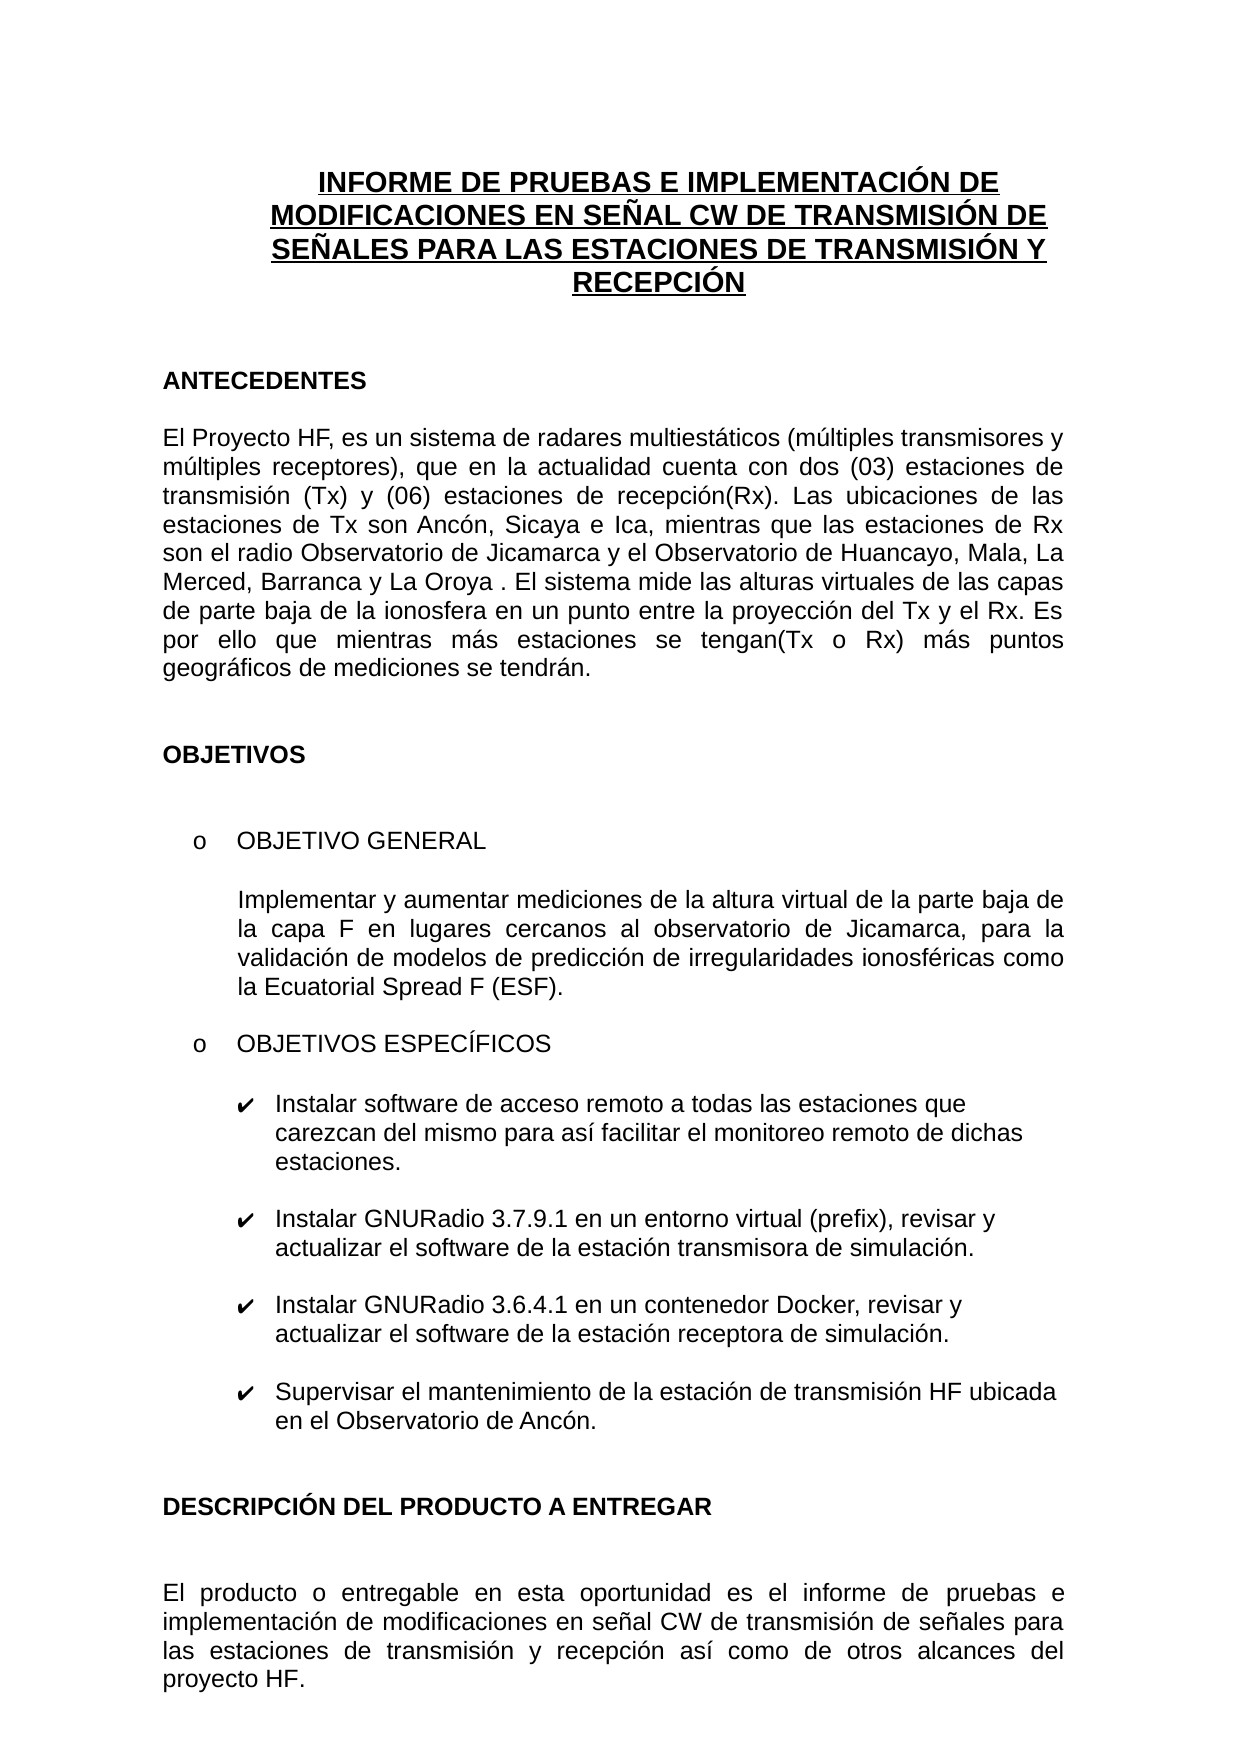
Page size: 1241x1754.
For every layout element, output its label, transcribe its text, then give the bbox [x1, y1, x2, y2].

list OBJETIVO GENERAL [192, 826, 1065, 857]
list INFORME DE PRUEBAS E IMPLEMENTACIÓN DE MODIFICACIONES EN SEÑAL CW DE TRANSMISIÓN DE SEÑALES PARA LAS ESTACIONES DE TRANSMISIÓN Y RECEPCIÓN [215, 164, 1065, 299]
list Instalar GNURadio 3.7.9.1 en un entorno virtual (prefix), revisar y actualizar el software de la estación transmisora de simulación. [237, 1204, 1065, 1262]
list Supervisar el mantenimiento de la estación de transmisión HF ubicada en el Observatorio de Ancón. [237, 1377, 1065, 1434]
list Instalar software de acceso remoto a todas las estaciones que carezcan del mismo para así facilitar el monitoreo remoto de dichas estaciones. [237, 1089, 1065, 1175]
text ANTECEDENTES [162, 366, 1065, 394]
list Instalar GNURadio 3.6.4.1 en un contenedor Docker, revisar y actualizar el software de la estación receptora de simulación. [237, 1290, 1065, 1348]
text OBJETIVOS [162, 739, 1065, 768]
list OBJETIVOS ESPECÍFICOS [192, 1029, 1065, 1060]
text DESCRIPCIÓN DEL PRODUCTO A ENTREGAR [162, 1492, 1065, 1521]
text El producto o entregable en esta oportunidad es el informe de pruebas e implementación de modificaciones en señal CW de transmisión de señales para las estaciones de transmisión y recepción así como de otros alcances del proyecto HF. [162, 1578, 1065, 1693]
text El Proyecto HF, es un sistema de radares multiestáticos (múltiples transmisores y múltiples receptores), que en la actualidad cuenta con dos (03) estaciones de transmisión (Tx) y (06) estaciones de recepción(Rx). Las ubicaciones de las estaciones de Tx son Ancón, Sicaya e Ica, mientras que las estaciones de Rx son el radio Observatorio de Jicamarca y el Observatorio de Huancayo, Mala, La Merced, Barranca y La Oroya . El sistema mide las alturas virtuales de las capas de parte baja de la ionosfera en un punto entre la proyección del Tx y el Rx. Es por ello que mientras más estaciones se tengan(Tx o Rx) más puntos geográficos de mediciones se tendrán. [162, 423, 1065, 682]
list Implementar y aumentar mediciones de la altura virtual de la parte baja de la capa F en lugares cercanos al observatorio de Jicamarca, para la validación de modelos de predicción de irregularidades ionosféricas como la Ecuatorial Spread F (ESF). [200, 886, 1065, 1001]
